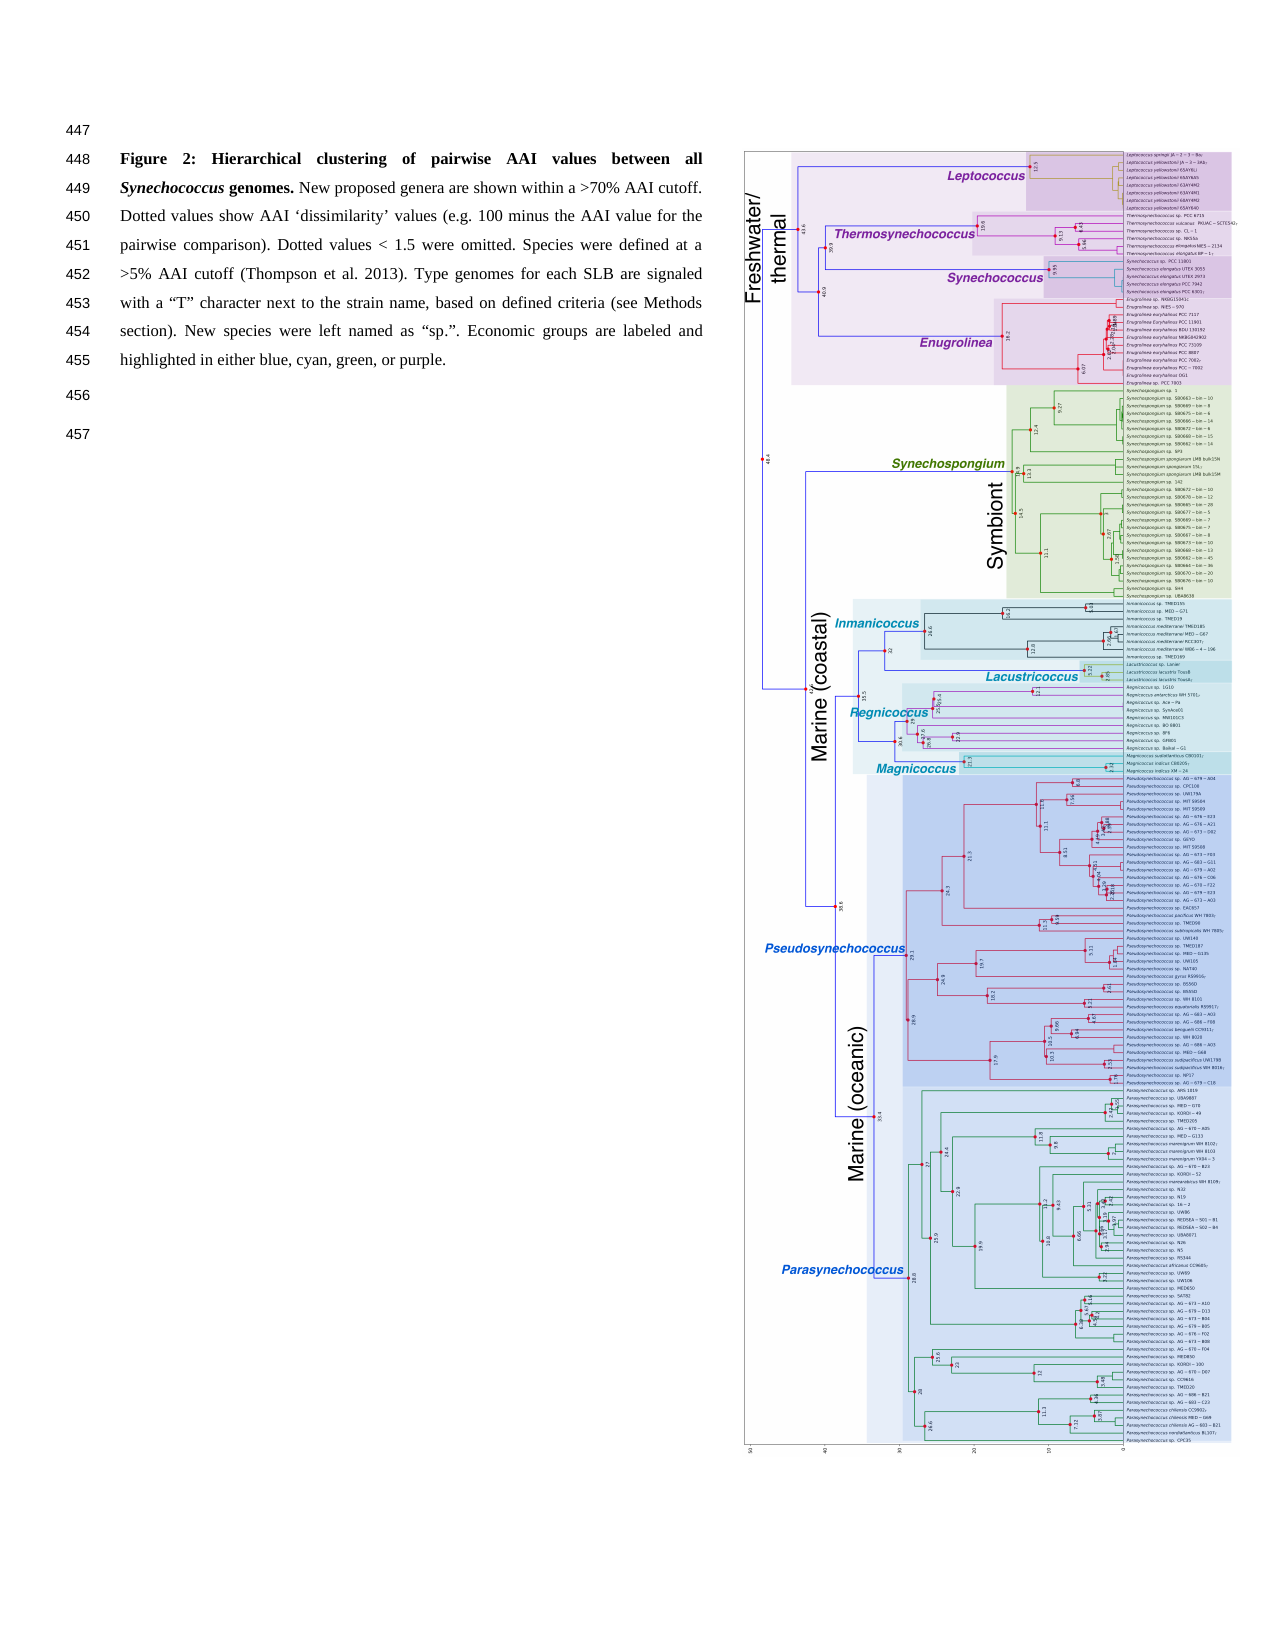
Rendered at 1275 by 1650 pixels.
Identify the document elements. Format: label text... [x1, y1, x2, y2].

text Figure 2: Hierarchical clustering of pairwise AAI values between all Synechococcus genomes. New proposed genera are shown within a >70% AAI cutoff. Dotted values show AAI ‘dissimilarity’ values (e.g. 100 minus the AAI value for the pairwise comparison). Dotted values < 1.5 were omitted. Species were defined at a >5% AAI cutoff (Thompson et al. 2013). Type genomes for each SLB are signaled with a “T” character next to the strain name, based on defined criteria (see Methods section). New species were left named as “sp.”. Economic groups are labeled and highlighted in either blue, cyan, green, or purple. [120, 149, 703, 369]
